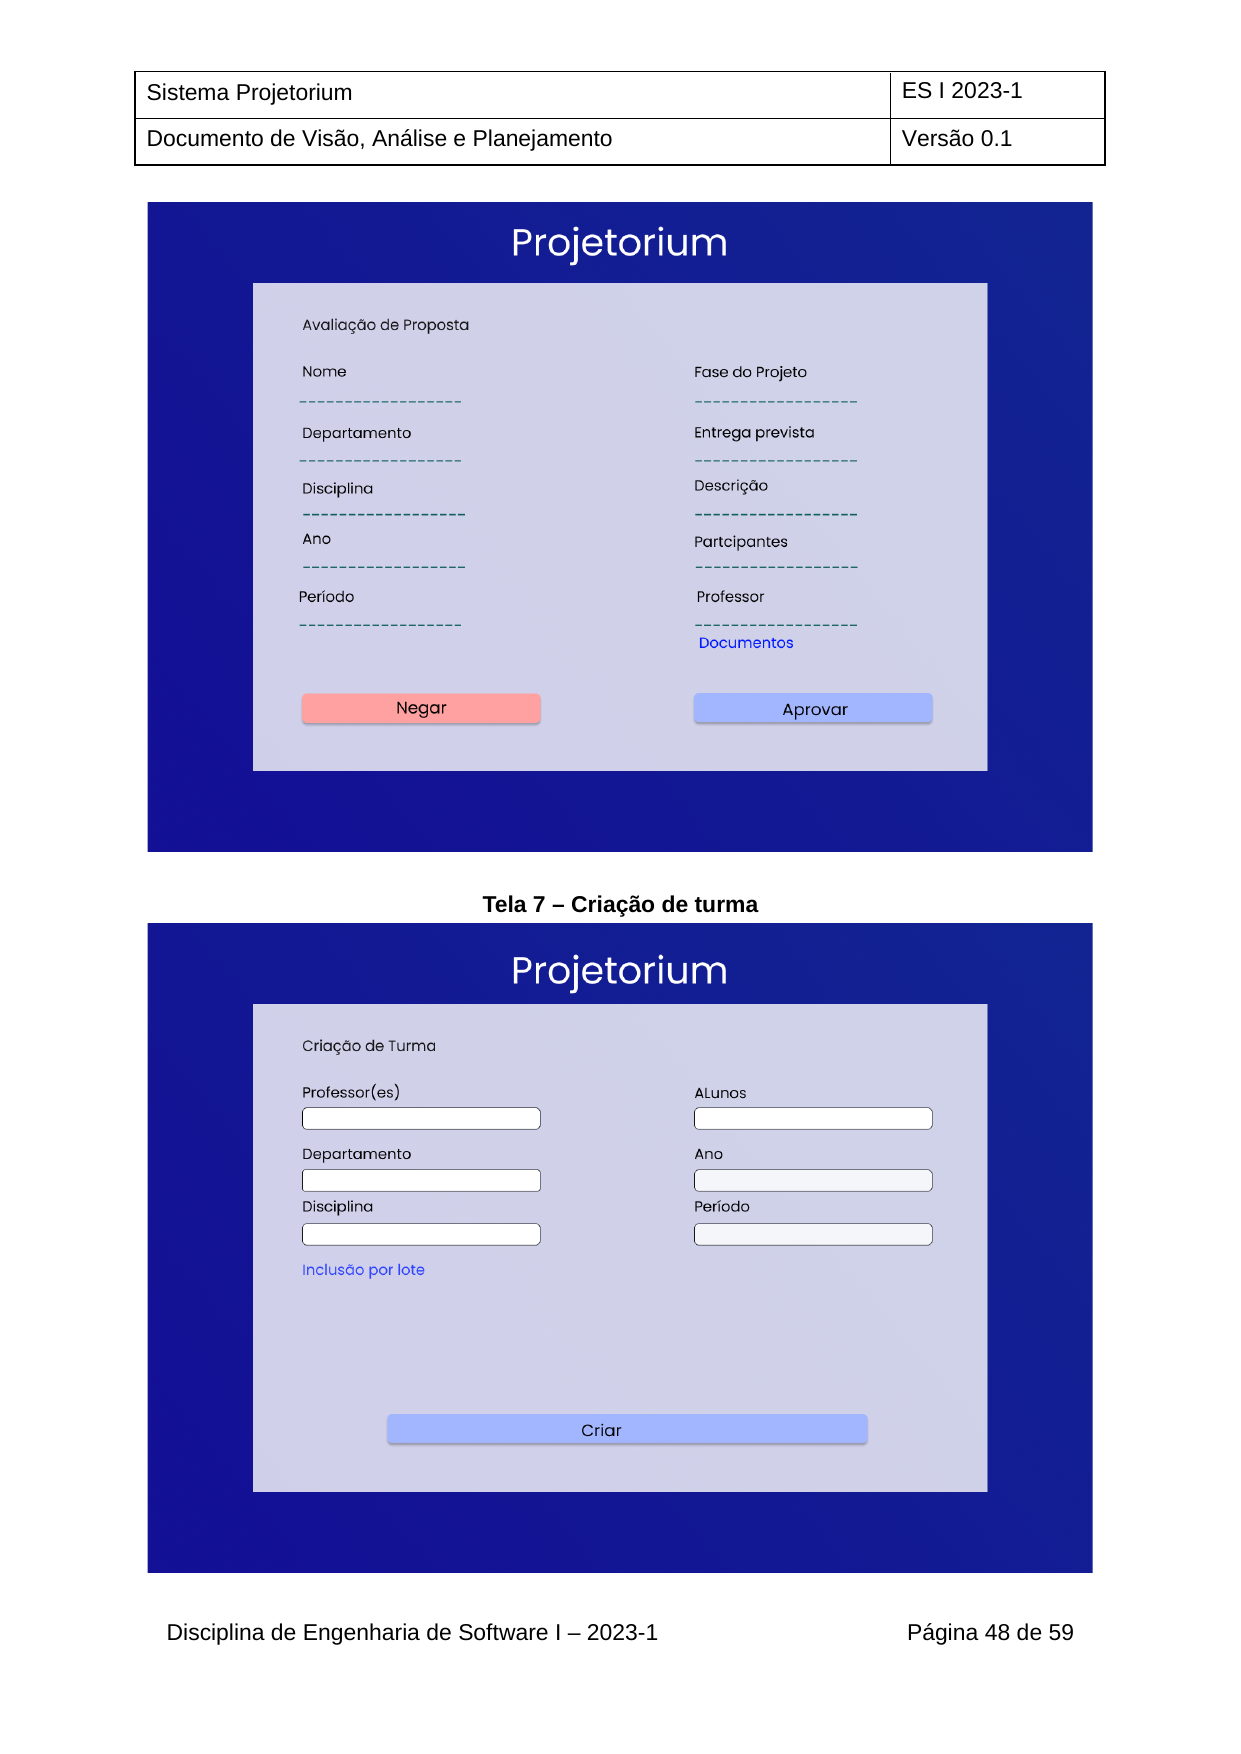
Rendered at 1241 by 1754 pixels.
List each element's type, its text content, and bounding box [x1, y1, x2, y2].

picture [147, 202, 1093, 852]
picture [147, 923, 1093, 1573]
text Tela 7 – Criação de turma [148, 891, 1092, 917]
